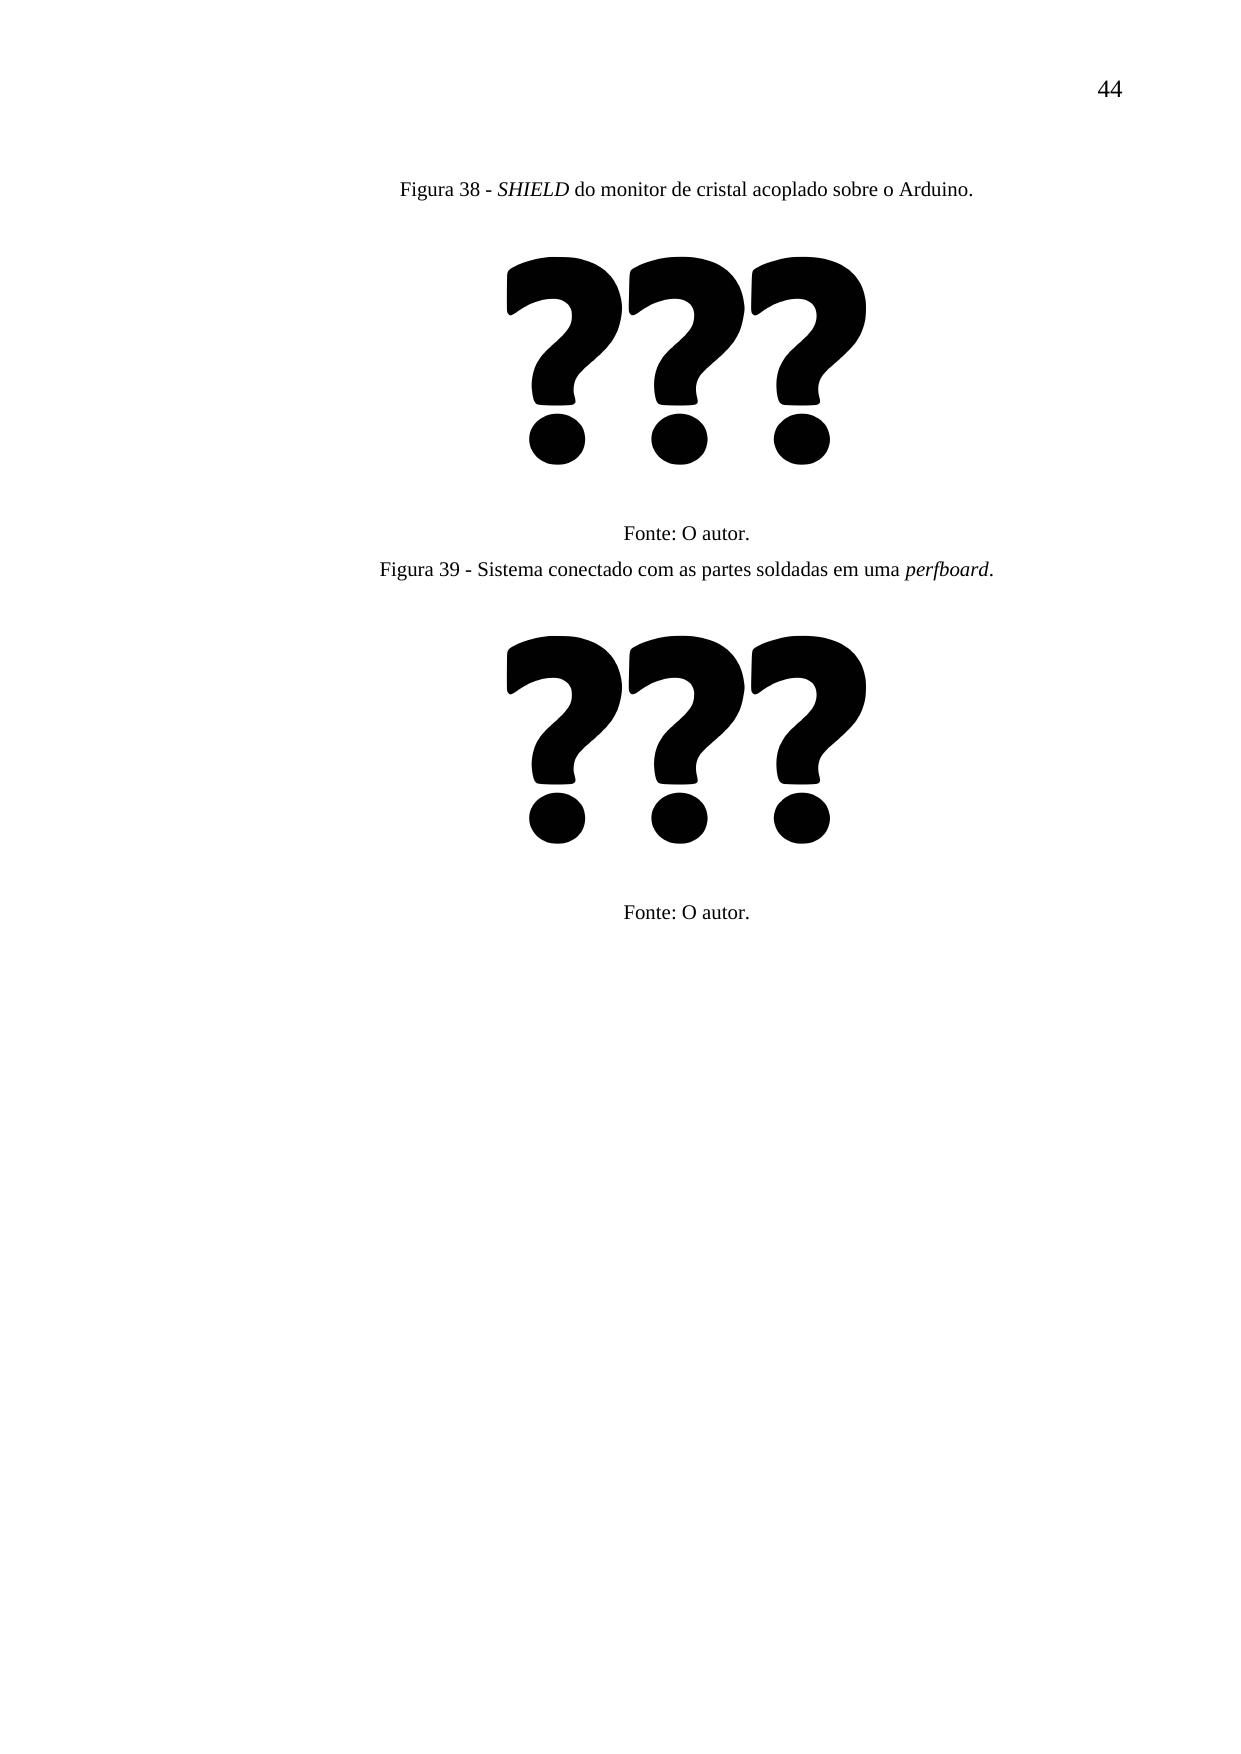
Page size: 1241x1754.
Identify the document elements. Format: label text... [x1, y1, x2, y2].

text Fonte: O autor. [177, 900, 1122, 924]
picture [428, 213, 945, 509]
picture [428, 592, 945, 888]
text Figura 38 - SHIELD do monitor de cristal acoplado sobre o Arduino. [177, 177, 1122, 201]
text Figura 39 - Sistema conectado com as partes soldadas em uma perfboard. [177, 557, 1122, 581]
text Fonte: O autor. [177, 521, 1122, 544]
